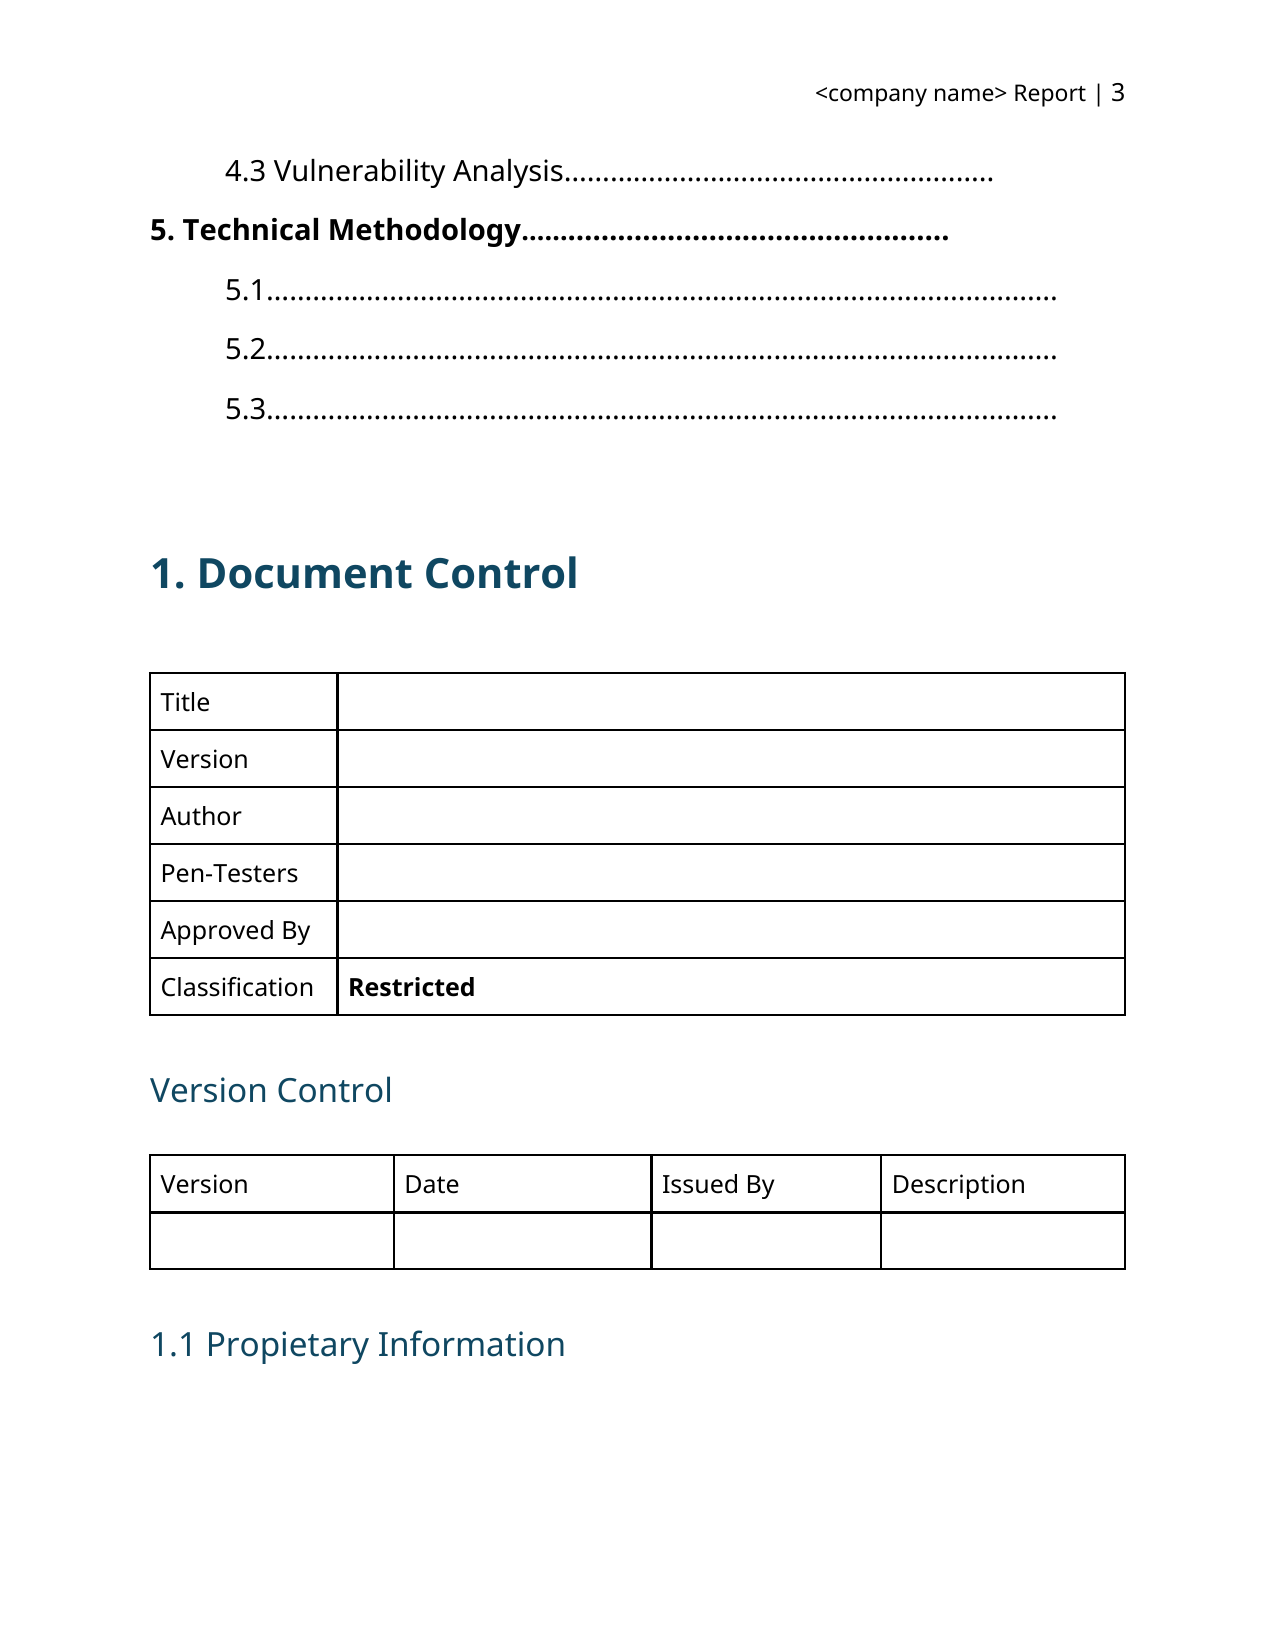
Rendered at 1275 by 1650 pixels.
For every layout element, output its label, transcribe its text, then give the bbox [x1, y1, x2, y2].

text 4.3 Vulnerability Analysis……………………………………………….. [150, 150, 1134, 190]
table_cell [395, 1214, 650, 1268]
table_cell [339, 788, 1124, 843]
table_cell Classification [151, 959, 336, 1014]
table_header Version [151, 1156, 393, 1211]
table_header [339, 674, 1124, 729]
table_cell Pen-Testers [151, 845, 336, 900]
table_header Date [395, 1156, 650, 1211]
text 5.1…………………………………………………………………………………………. [150, 269, 1134, 309]
table_cell Approved By [151, 902, 336, 957]
table_cell [339, 845, 1124, 900]
text 5. Technical Methodology……………………………………………. [150, 209, 1134, 249]
table_header Description [882, 1156, 1124, 1211]
table_cell [151, 1214, 393, 1268]
table_cell Author [151, 788, 336, 843]
table_cell [653, 1214, 880, 1268]
table_cell [339, 731, 1124, 786]
text 5.3…………………………………………………………………………………………. [150, 388, 1134, 428]
table_cell Version [151, 731, 336, 786]
text 5.2…………………………………………………………………………………………. [150, 328, 1134, 368]
subtitle 1. Document Control [150, 544, 1134, 601]
subtitle 1.1 Propietary Information [150, 1321, 1125, 1367]
subtitle Version Control [150, 1067, 1125, 1112]
table_header Title [151, 674, 336, 729]
table_header Issued By [653, 1156, 880, 1211]
table_cell [882, 1214, 1124, 1268]
table_cell [339, 902, 1124, 957]
table_cell Restricted [339, 959, 1124, 1014]
